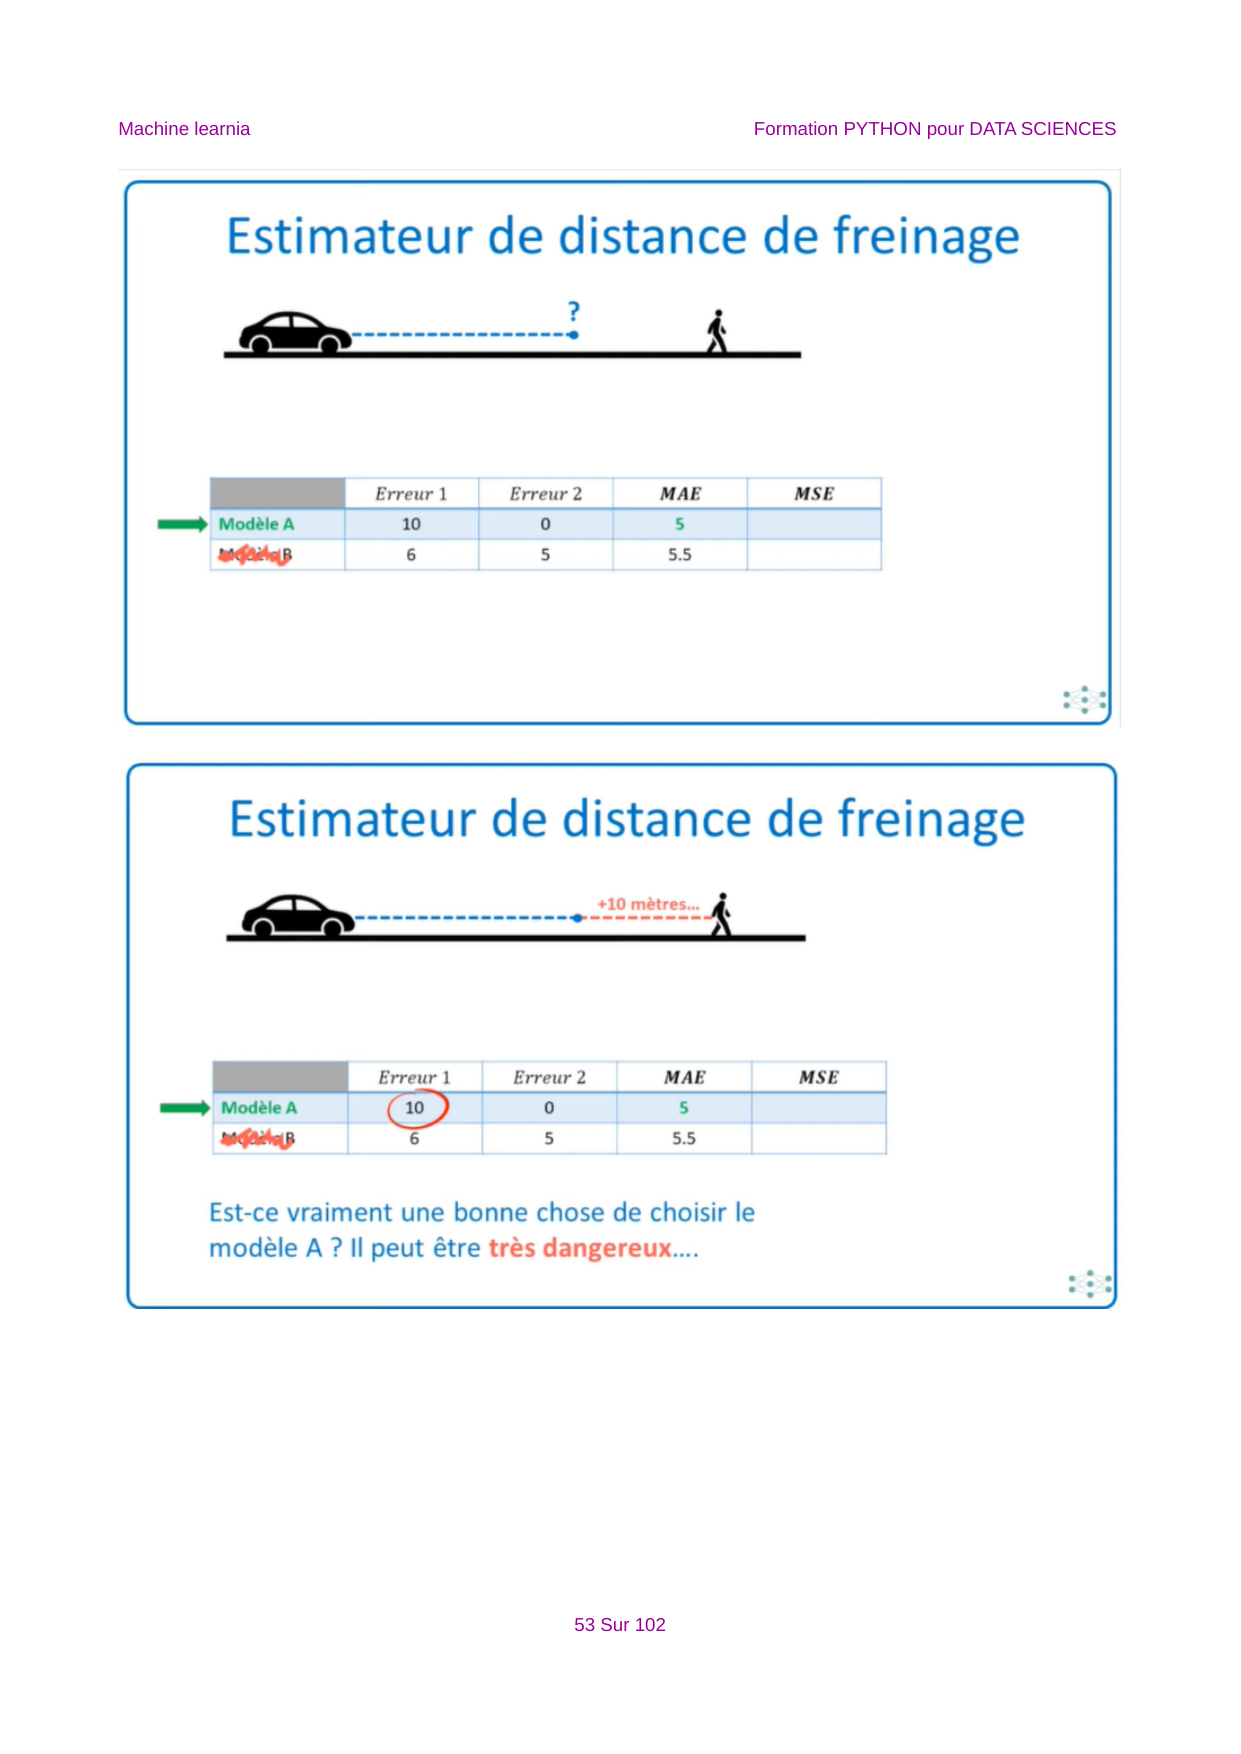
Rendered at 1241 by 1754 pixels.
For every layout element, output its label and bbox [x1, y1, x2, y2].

picture [118, 169, 1122, 727]
picture [118, 754, 1122, 1309]
